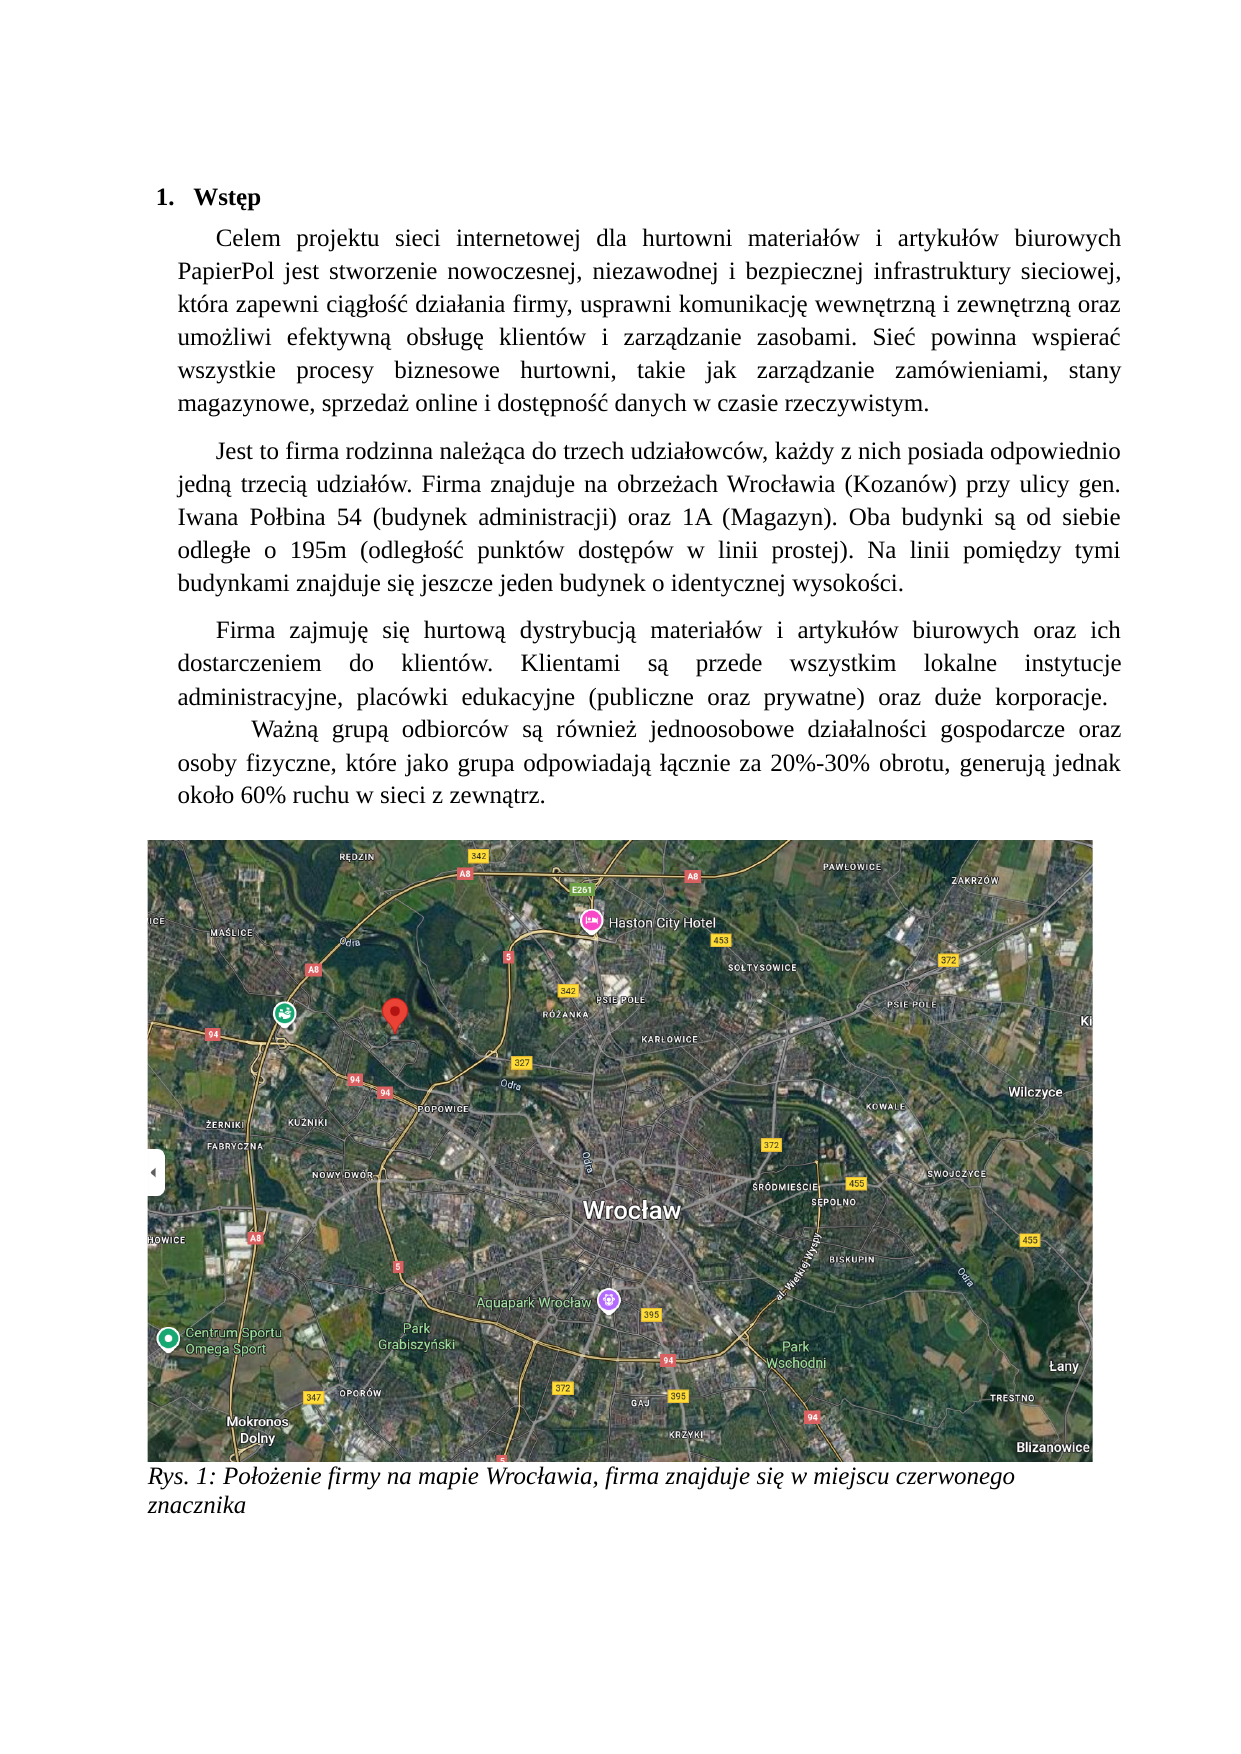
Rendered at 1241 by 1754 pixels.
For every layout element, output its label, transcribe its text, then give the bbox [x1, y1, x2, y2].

picture [147, 840, 1093, 1462]
text Firma zajmuję się hurtową dystrybucją materiałów i artykułów biurowych oraz ich dostarczeniem do klientów. Klientami są przede wszystkim lokalne instytucje administracyjne, placówki edukacyjne (publiczne oraz prywatne) oraz duże korporacje. Ważną grupą odbiorców są również jednoosobowe działalności gospodarcze oraz osoby fizyczne, które jako grupa odpowiadają łącznie za 20%-30% obrotu, generują jednak około 60% ruchu w sieci z zewnątrz. [177, 616, 1122, 809]
list Wstęp [156, 182, 1122, 211]
text Jest to firma rodzinna należąca do trzech udziałowców, każdy z nich posiada odpowiednio jedną trzecią udziałów. Firma znajduje na obrzeżach Wrocławia (Kozanów) przy ulicy gen. Iwana Połbina 54 (budynek administracji) oraz 1A (Magazyn). Oba budynki są od siebie odległe o 195m (odległość punktów dostępów w linii prostej). Na linii pomiędzy tymi budynkami znajduje się jeszcze jeden budynek o identycznej wysokości. [177, 436, 1122, 597]
text Rys. 1: Położenie firmy na mapie Wrocławia, firma znajduje się w miejscu czerwonego znacznika [148, 1462, 1093, 1519]
text Celem projektu sieci internetowej dla hurtowni materiałów i artykułów biurowych PapierPol jest stworzenie nowoczesnej, niezawodnej i bezpiecznej infrastruktury sieciowej, która zapewni ciągłość działania firmy, usprawni komunikację wewnętrzną i zewnętrzną oraz umożliwi efektywną obsługę klientów i zarządzanie zasobami. Sieć powinna wspierać wszystkie procesy biznesowe hurtowni, takie jak zarządzanie zamówieniami, stany magazynowe, sprzedaż online i dostępność danych w czasie rzeczywistym. [177, 223, 1122, 417]
